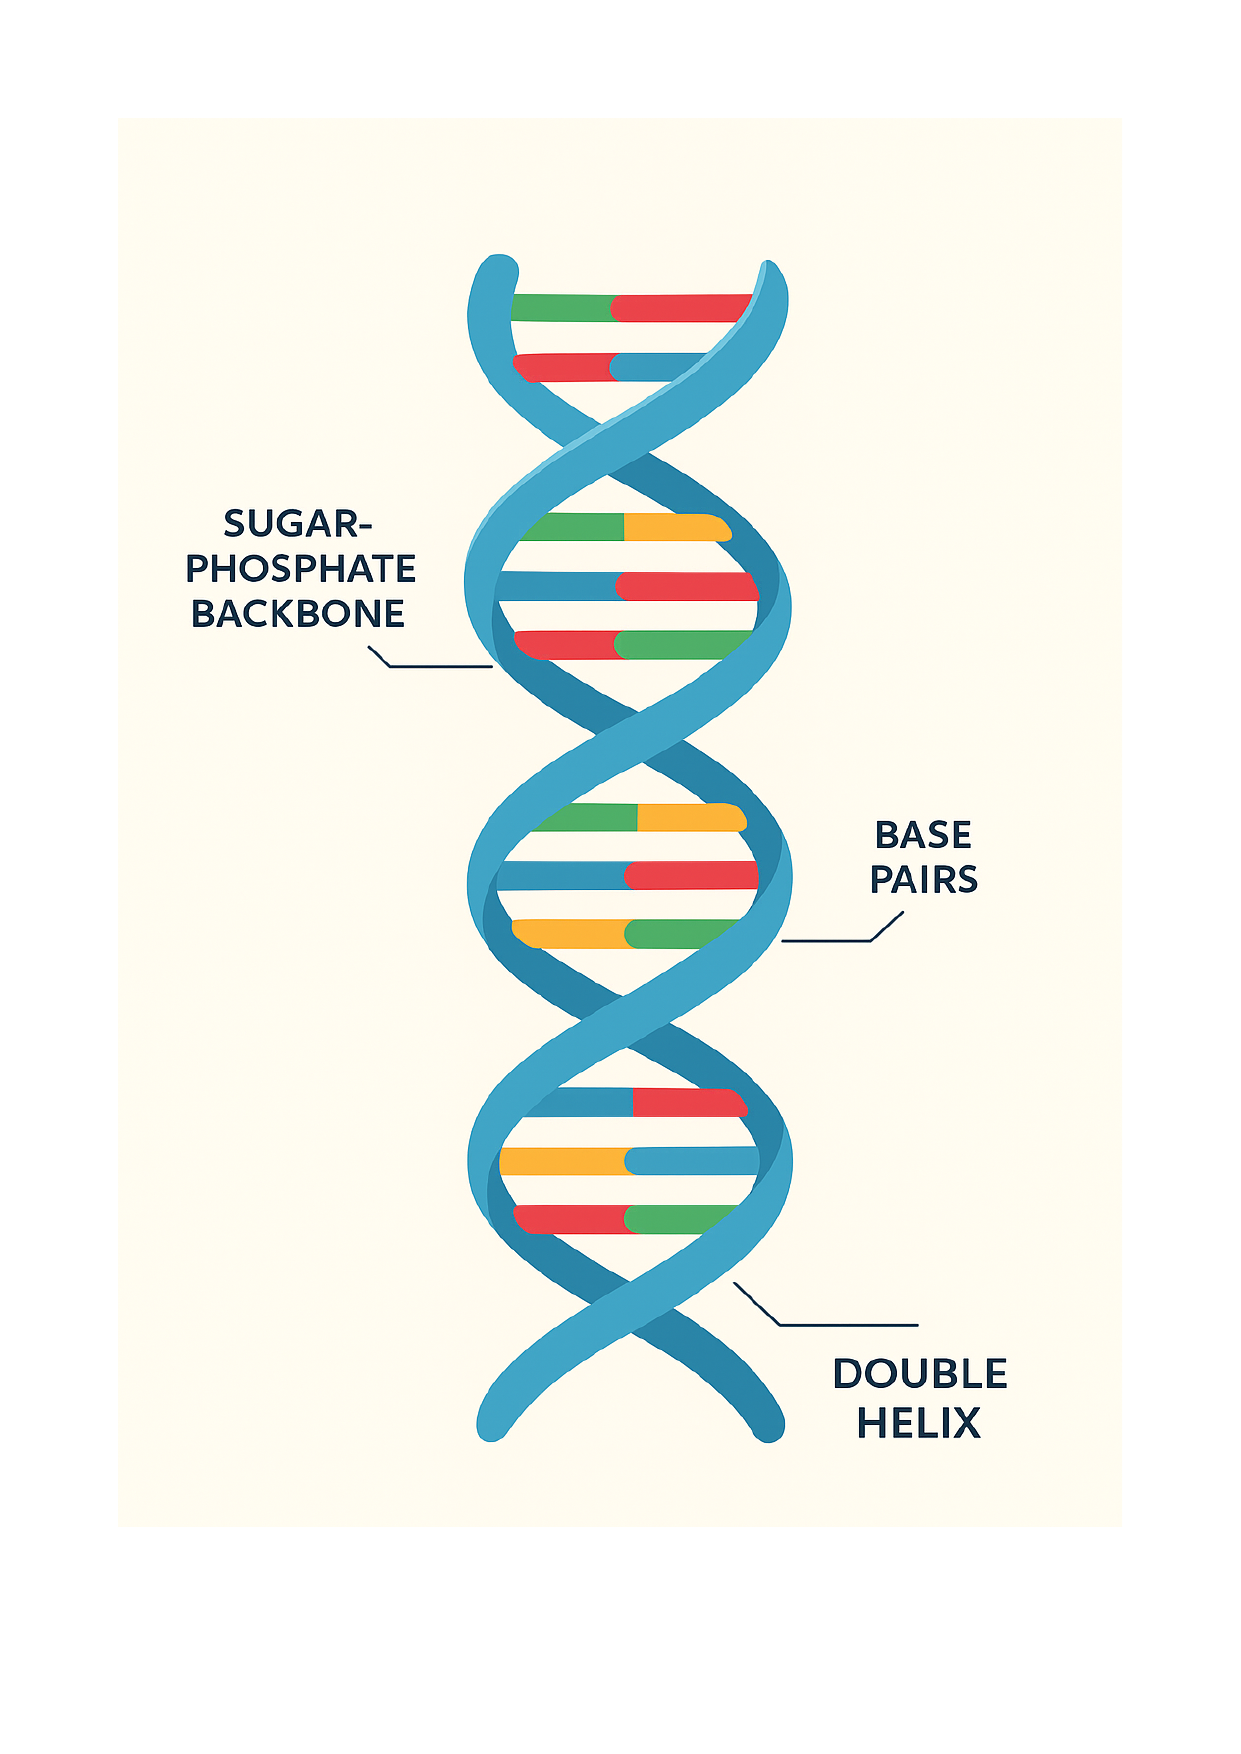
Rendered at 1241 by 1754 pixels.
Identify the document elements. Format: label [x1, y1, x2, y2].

picture [118, 118, 1123, 1527]
